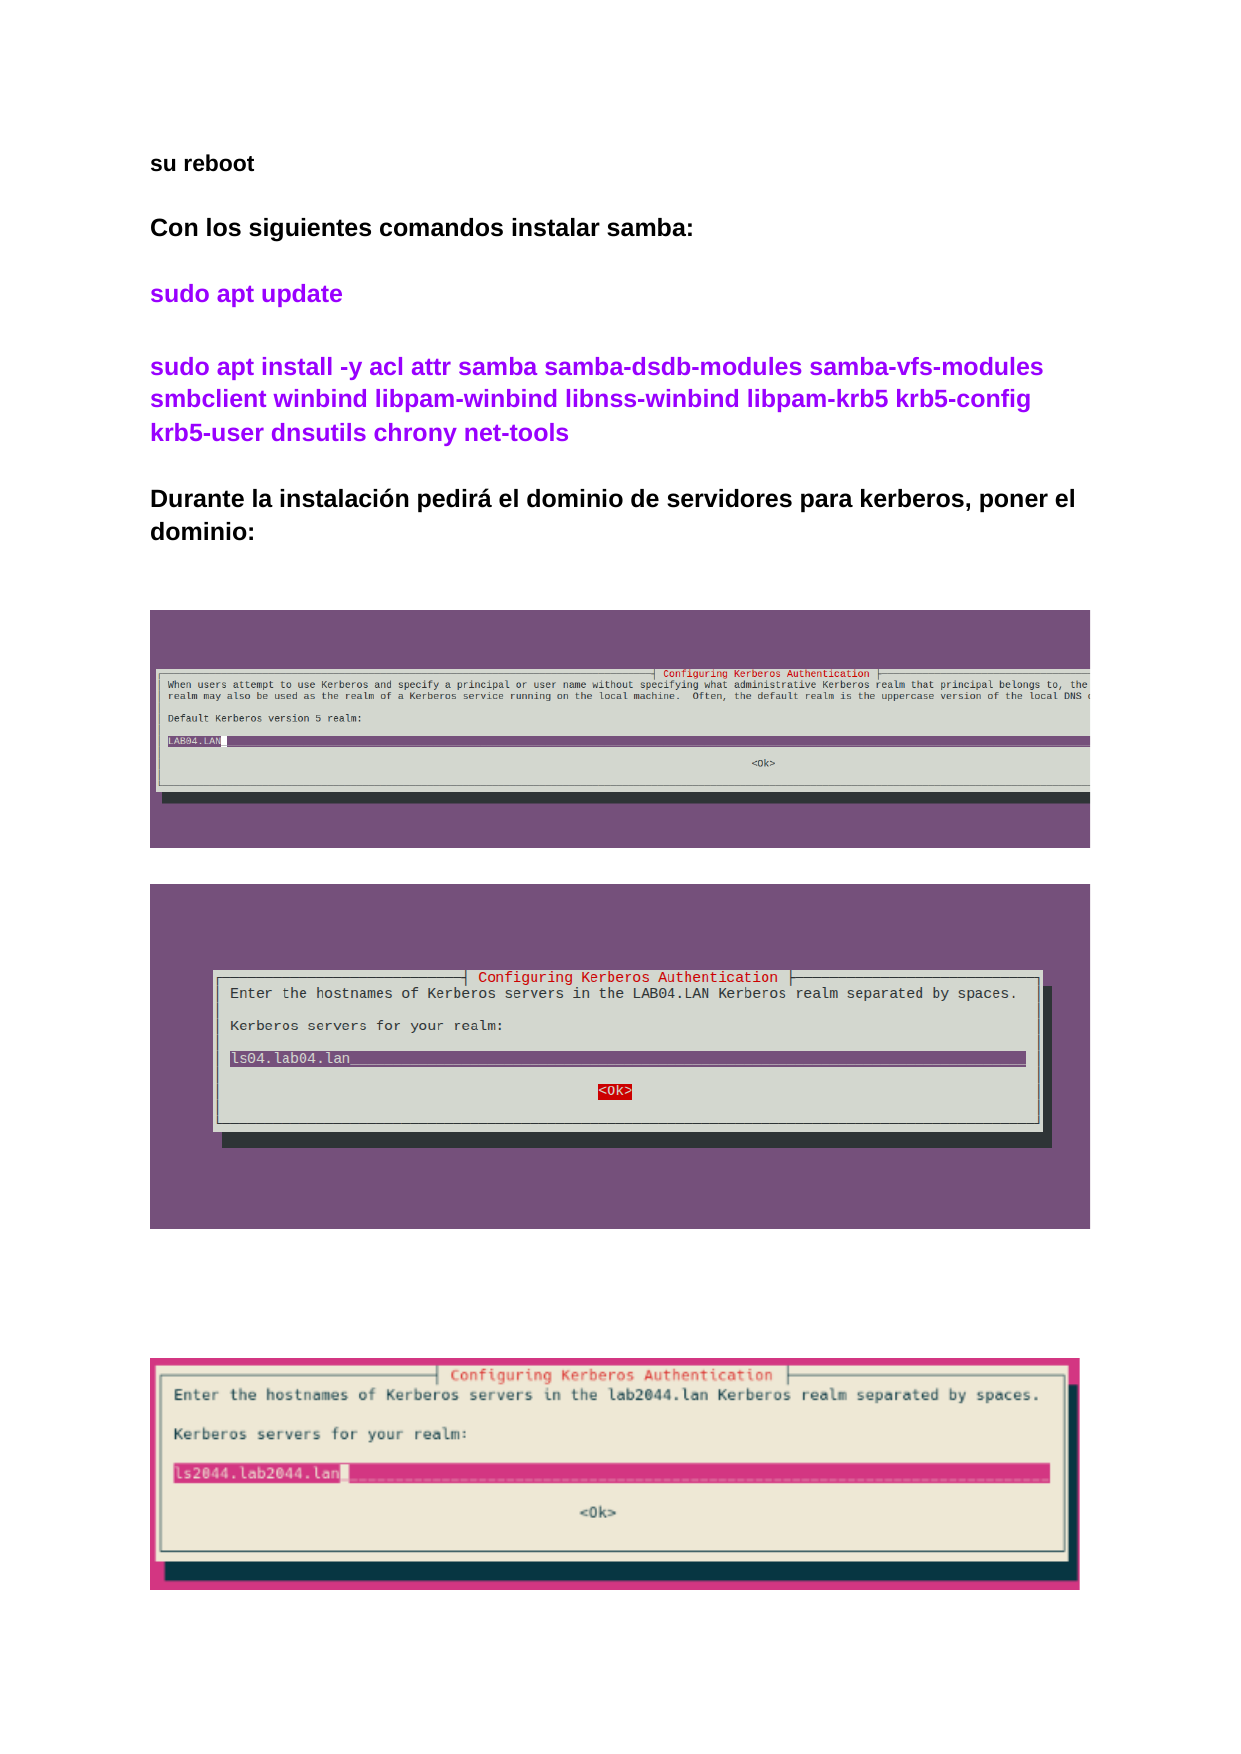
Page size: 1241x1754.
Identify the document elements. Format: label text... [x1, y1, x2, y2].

text sudo apt install -y acl attr samba samba-dsdb-modules samba-vfs-modules smbclient winbind libpam-winbind libnss-winbind libpam-krb5 krb5-config krb5-user dnsutils chrony net-tools [150, 351, 1090, 446]
picture [150, 610, 1091, 848]
picture [150, 884, 1091, 1229]
picture [150, 1358, 1080, 1590]
text su reboot [150, 150, 1090, 176]
text Con los siguientes comandos instalar samba: [150, 213, 1090, 275]
text sudo apt update [150, 279, 1090, 308]
text Durante la instalación pedirá el dominio de servidores para kerberos, poner el dominio: [150, 451, 1090, 545]
